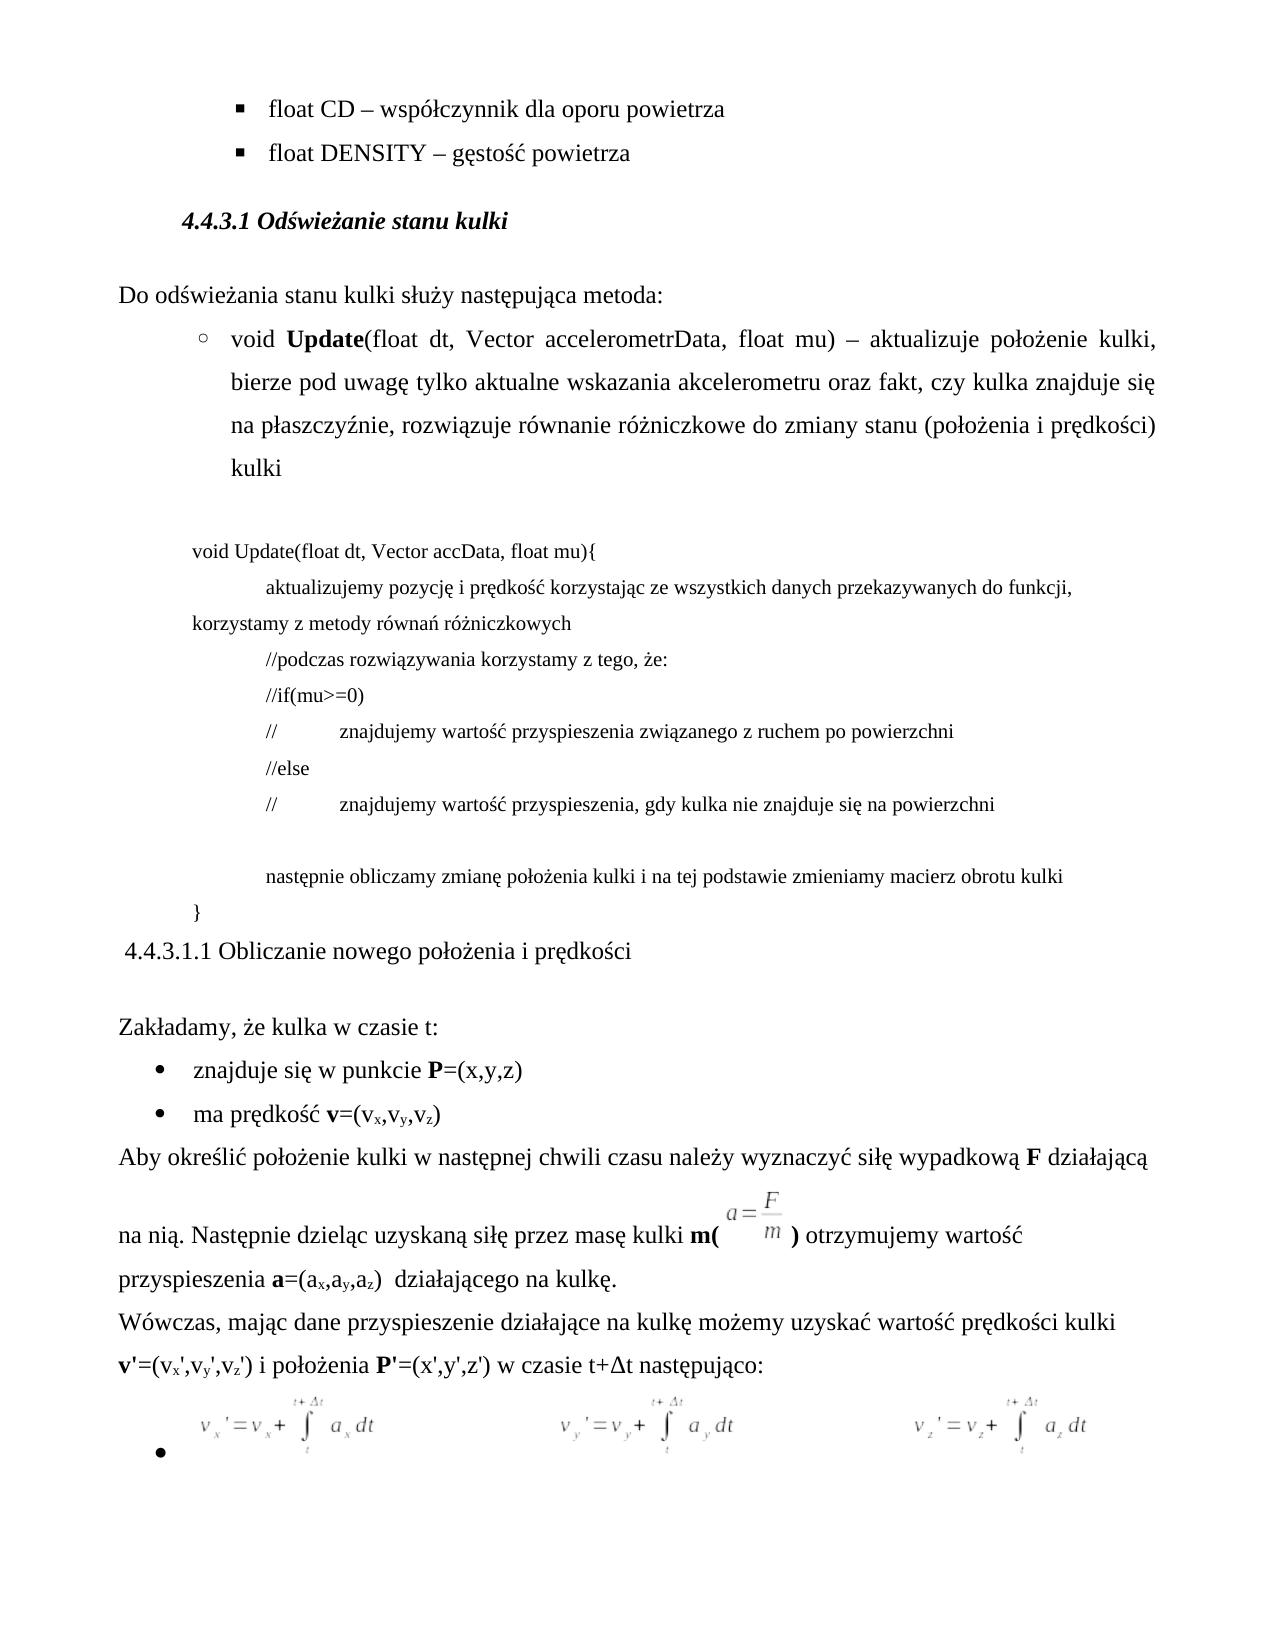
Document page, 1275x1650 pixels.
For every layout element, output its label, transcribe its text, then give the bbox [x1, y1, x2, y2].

text //else [118, 756, 1157, 779]
text aktualizujemy pozycję i prędkość korzystając ze wszystkich danych przekazywanych do funkcji, korzystamy z metody równań różniczkowych [118, 575, 1157, 635]
text następnie obliczamy zmianę położenia kulki i na tej podstawie zmieniamy macierz obrotu kulki [118, 864, 1157, 888]
text //if(mu>=0) // znajdujemy wartość przyspieszenia związanego z ruchem po powierzchni [118, 683, 1157, 743]
list ma prędkość v=(vx,vy,vz) [156, 1099, 1157, 1127]
text void Update(float dt, Vector accData, float mu){ [118, 539, 1157, 563]
list float DENSITY – gęstość powietrza [231, 138, 1157, 166]
text Zakładamy, że kulka w czasie t: [118, 1012, 1157, 1041]
text } [118, 900, 1157, 924]
list float CD – współczynnik dla oporu powietrza [231, 94, 1157, 123]
list znajduje się w punkcie P=(x,y,z) [156, 1056, 1157, 1084]
list void Update(float dt, Vector accelerometrData, float mu) – aktualizuje położenie kulki, bierze pod uwagę tylko aktualne wskazania akcelerometru oraz fakt, czy kulka znajduje się na płaszczyźnie, rozwiązuje równanie różniczkowe do zmiany stanu (położenia i prędkości) kulki [193, 324, 1157, 482]
text Wówczas, mając dane przyspieszenie działające na kulkę możemy uzyskać wartość prędkości kulki v'=(vx',vy',vz') i położenia P'=(x',y',z') w czasie t+Δt następująco: [118, 1307, 1157, 1379]
text Aby określić położenie kulki w następnej chwili czasu należy wyznaczyć siłę wypadkową F działającą na nią. Następnie dzieląc uzyskaną siłę przez masę kulki m() otrzymujemy wartość przyspieszenia a=(ax,ay,az) działającego na kulkę. [118, 1142, 1157, 1292]
text Do odświeżania stanu kulki służy następująca metoda: [118, 281, 1157, 309]
text // znajdujemy wartość przyspieszenia, gdy kulka nie znajduje się na powierzchni [118, 792, 1157, 816]
subtitle Obliczanie nowego położenia i prędkości [118, 936, 1157, 964]
subtitle Odświeżanie stanu kulki [176, 206, 1157, 234]
text //podczas rozwiązywania korzystamy z tego, że: [118, 647, 1157, 671]
